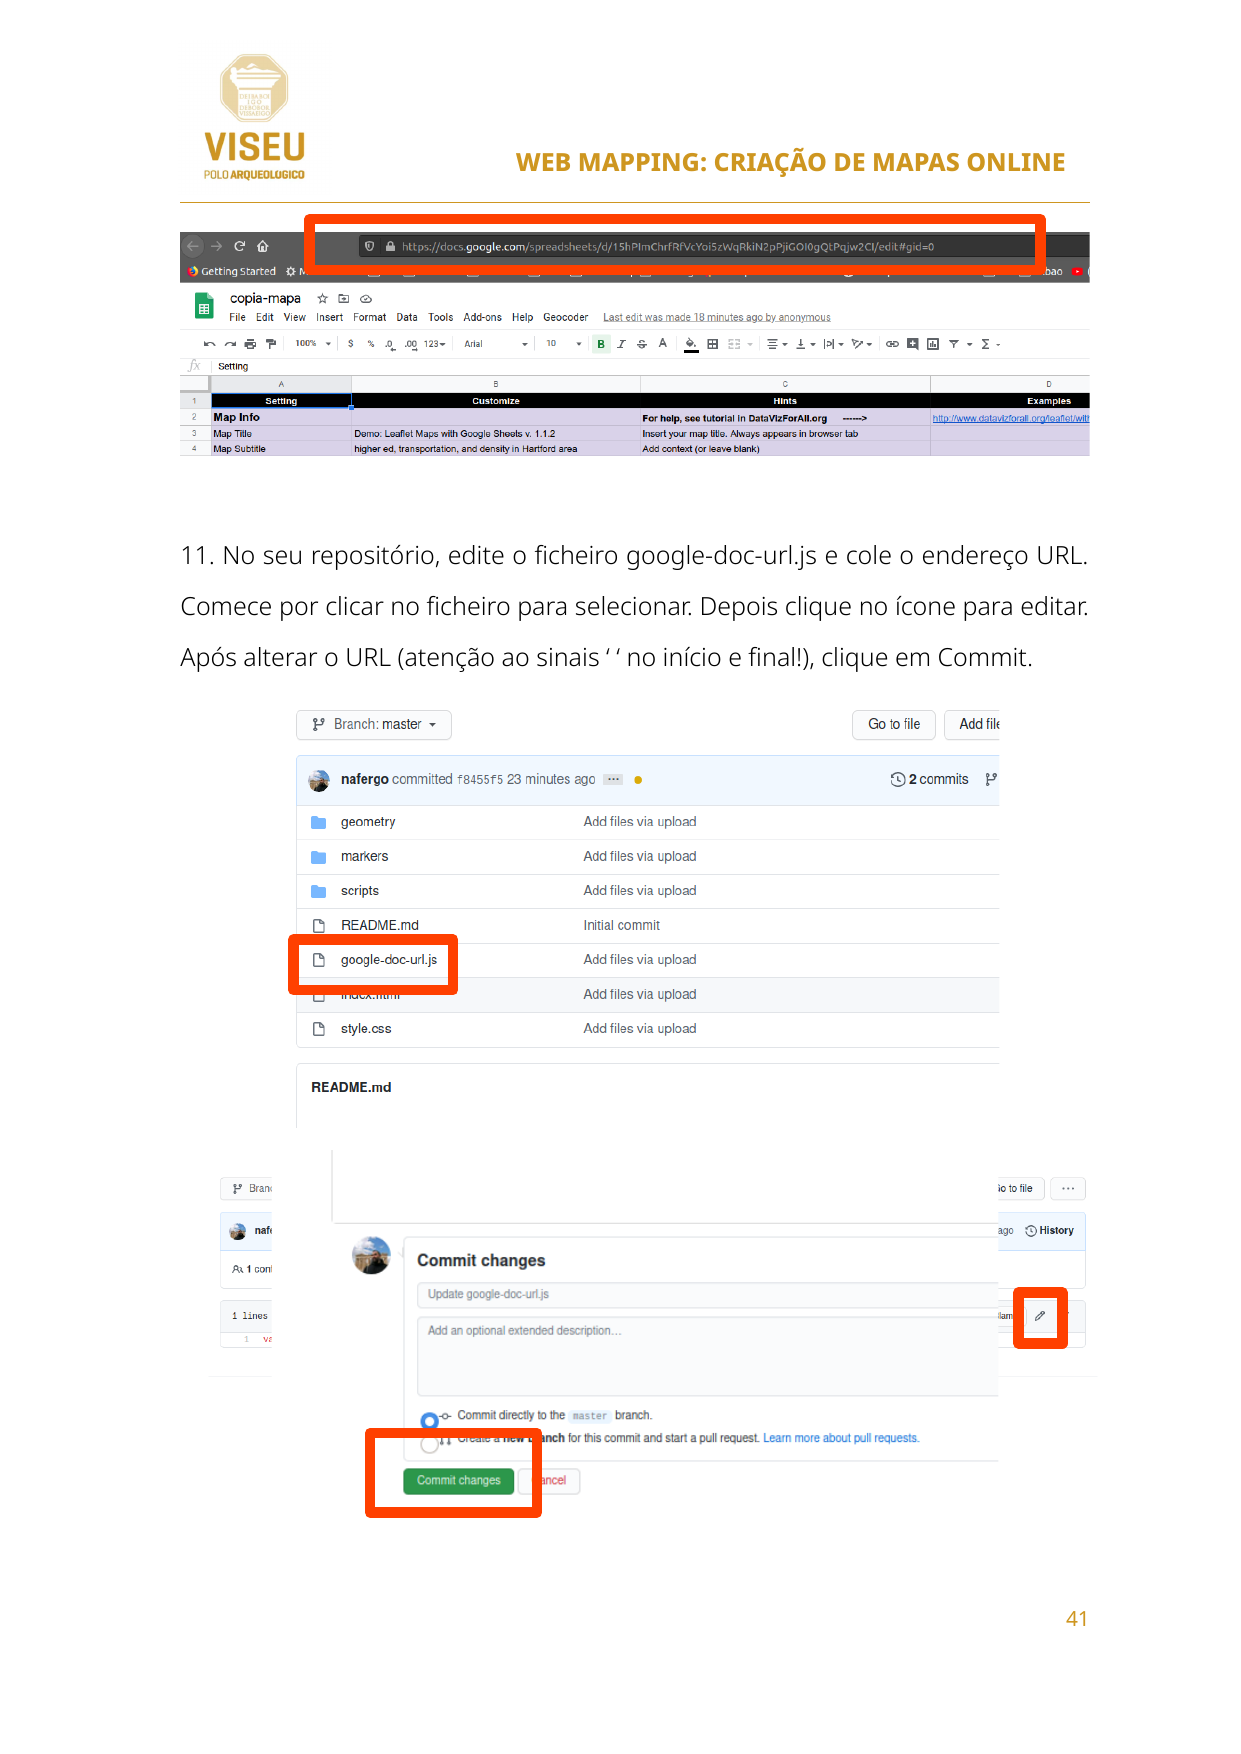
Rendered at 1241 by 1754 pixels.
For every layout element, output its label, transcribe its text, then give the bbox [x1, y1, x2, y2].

picture [375, 1438, 532, 1507]
picture [270, 689, 1000, 1128]
picture [315, 232, 1035, 265]
picture [180, 232, 1090, 456]
text 11. No seu repositório, edite o ficheiro google-doc-url.js e cole o endereço URL. Comece por clicar no ficheiro para selecionar. Depois clique no ícone para editar. Após alterar o URL (atenção ao sinais ‘ ‘ no início e final!), clique em Commit. [180, 538, 1090, 674]
picture [202, 1150, 1112, 1509]
